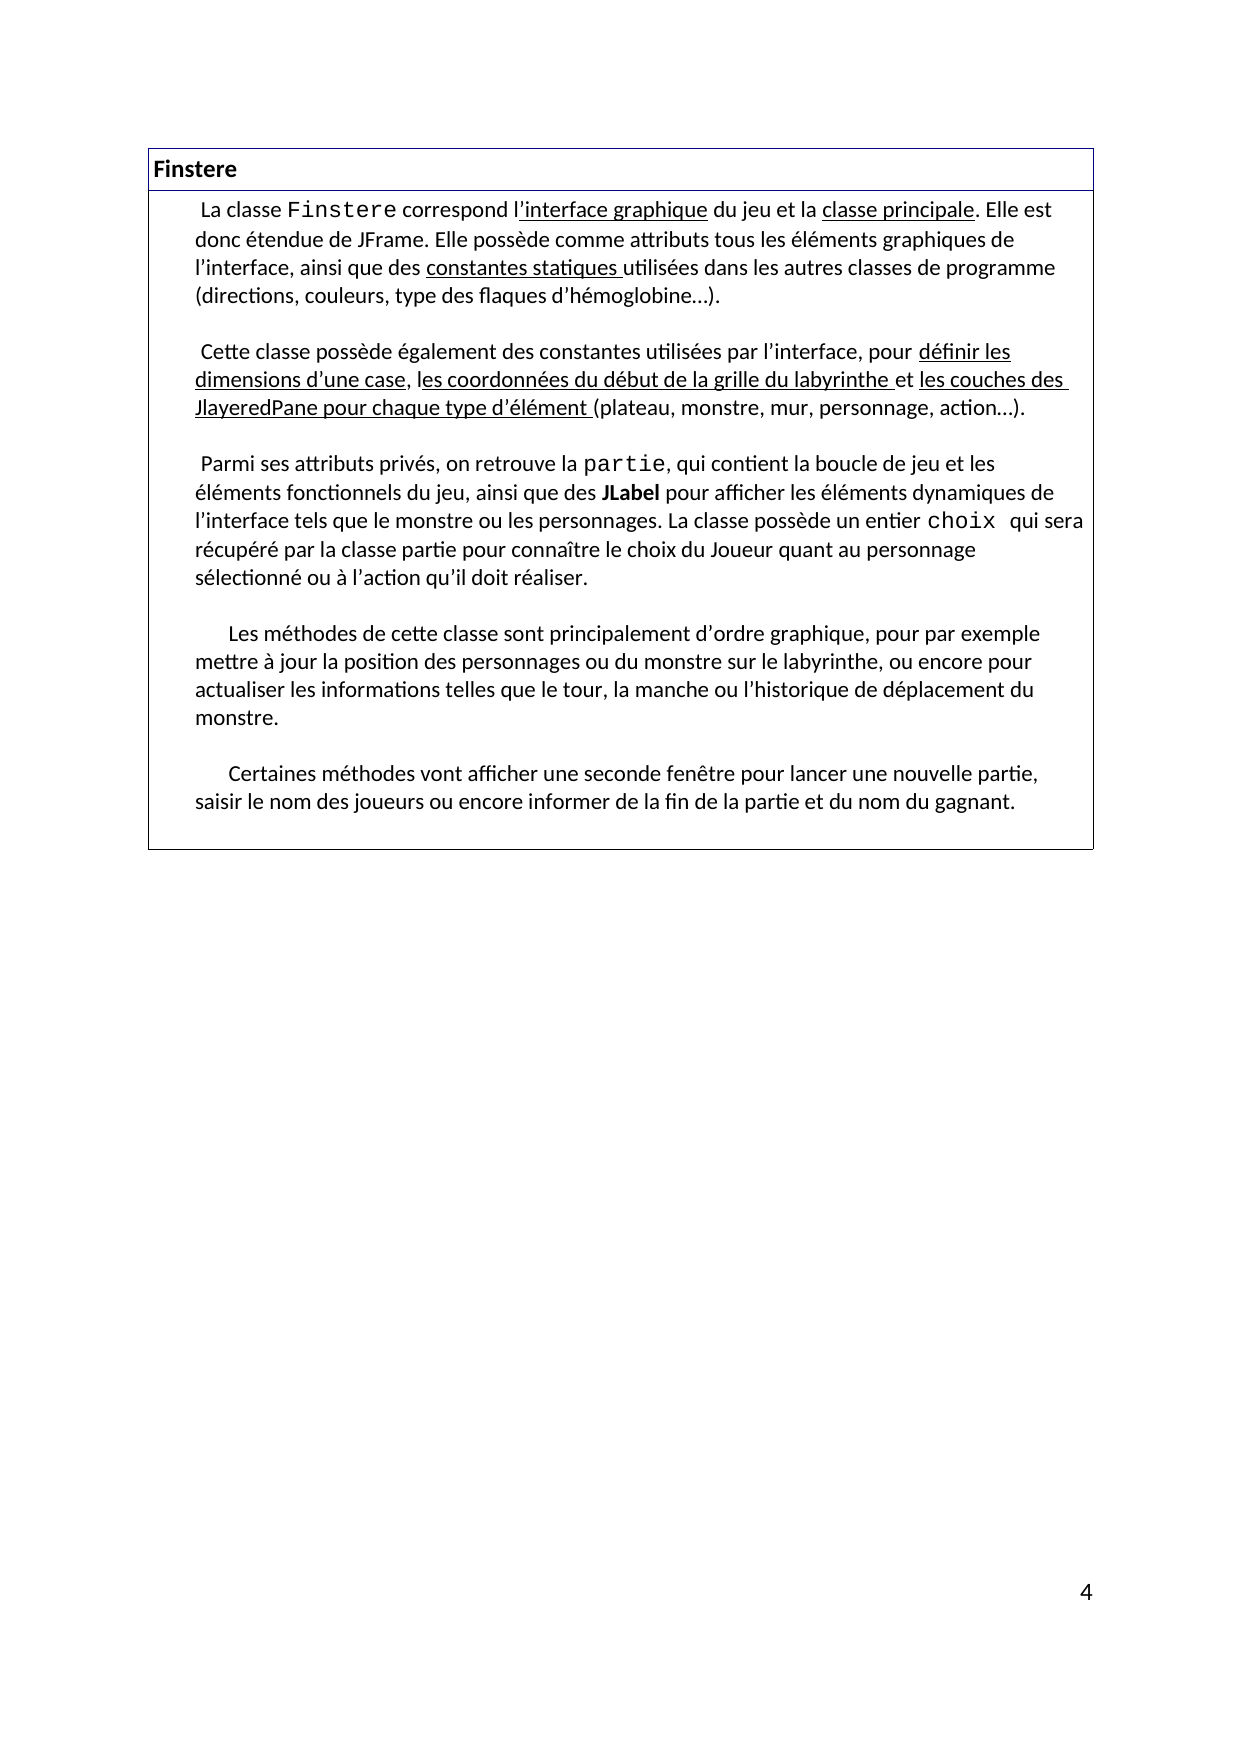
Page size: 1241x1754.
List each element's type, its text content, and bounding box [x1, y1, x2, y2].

table_header Finstere [149, 149, 1093, 190]
table_cell La classe Finstere correspond l’interface graphique du jeu et la classe principale. Elle est donc étendue de JFrame. Elle possède comme attributs tous les éléments graphiques de l’interface, ainsi que des constantes statiques utilisées dans les autres classes de programme (directions, couleurs, type des flaques d’hémoglobine…). Cette classe possède également des constantes utilisées par l’interface, pour définir les dimensions d’une case, les coordonnées du début de la grille du labyrinthe et les couches des JlayeredPane pour chaque type d’élément (plateau, monstre, mur, personnage, action…). Parmi ses attributs privés, on retrouve la partie, qui contient la boucle de jeu et les éléments fonctionnels du jeu, ainsi que des JLabel pour afficher les éléments dynamiques de l’interface tels que le monstre ou les personnages. La classe possède un entier choix qui sera récupéré par la classe partie pour connaître le choix du Joueur quant au personnage sélectionné ou à l’action qu’il doit réaliser. Les méthodes de cette classe sont principalement d’ordre graphique, pour par exemple mettre à jour la position des personnages ou du monstre sur le labyrinthe, ou encore pour actualiser les informations telles que le tour, la manche ou l’historique de déplacement du monstre. Certaines méthodes vont afficher une seconde fenêtre pour lancer une nouvelle partie, saisir le nom des joueurs ou encore informer de la fin de la partie et du nom du gagnant. [149, 191, 1093, 849]
